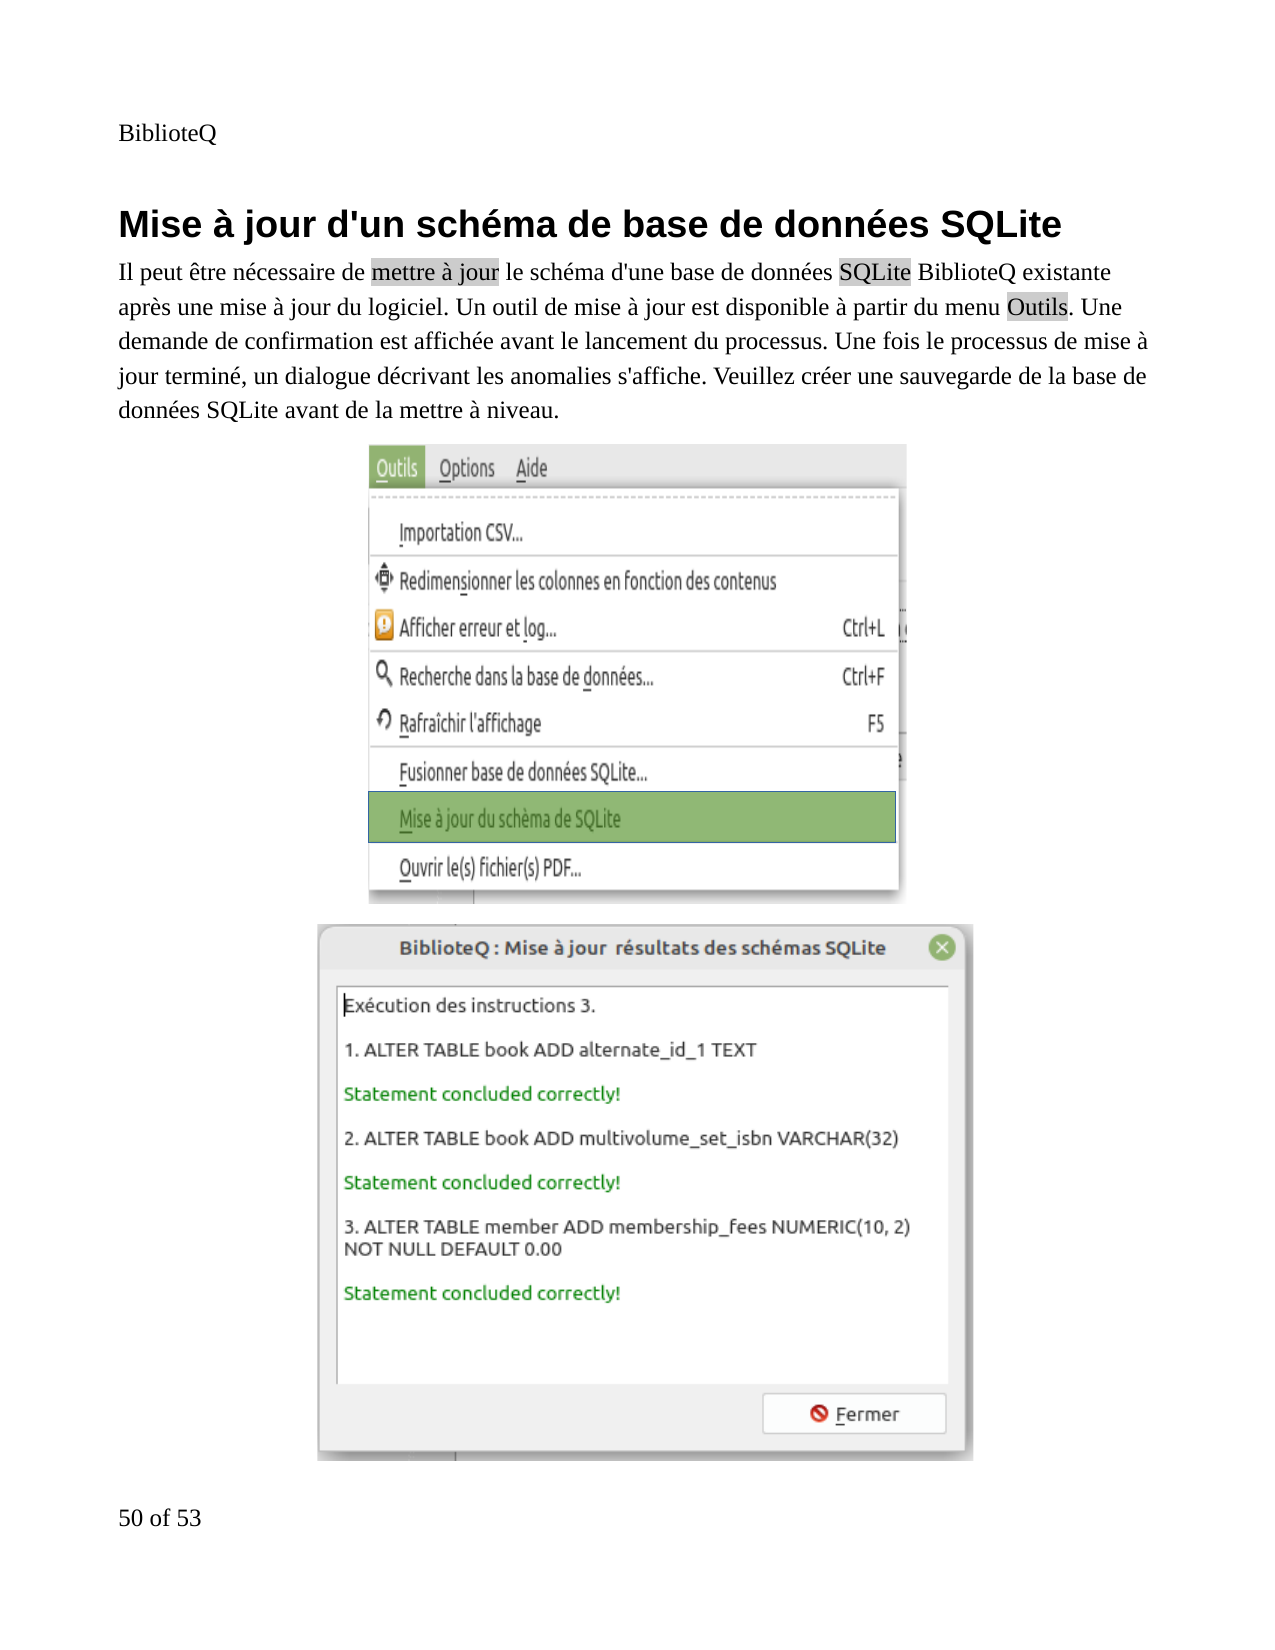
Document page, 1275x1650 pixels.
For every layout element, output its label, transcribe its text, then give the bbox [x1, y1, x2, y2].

text Il peut être nécessaire de mettre à jour le schéma d'une base de données SQLite BiblioteQ existante après une mise à jour du logiciel. Un outil de mise à jour est disponible à partir du menu Outils. Une demande de confirmation est affichée avant le lancement du processus. Une fois le processus de mise à jour terminé, un dialogue décrivant les anomalies s'affiche. Veuillez créer une sauvegarde de la base de données SQLite avant de la mettre à niveau. [118, 257, 1157, 424]
picture [317, 924, 974, 1461]
subtitle Mise à jour d'un schéma de base de données SQLite [118, 201, 1157, 245]
picture [368, 444, 907, 904]
